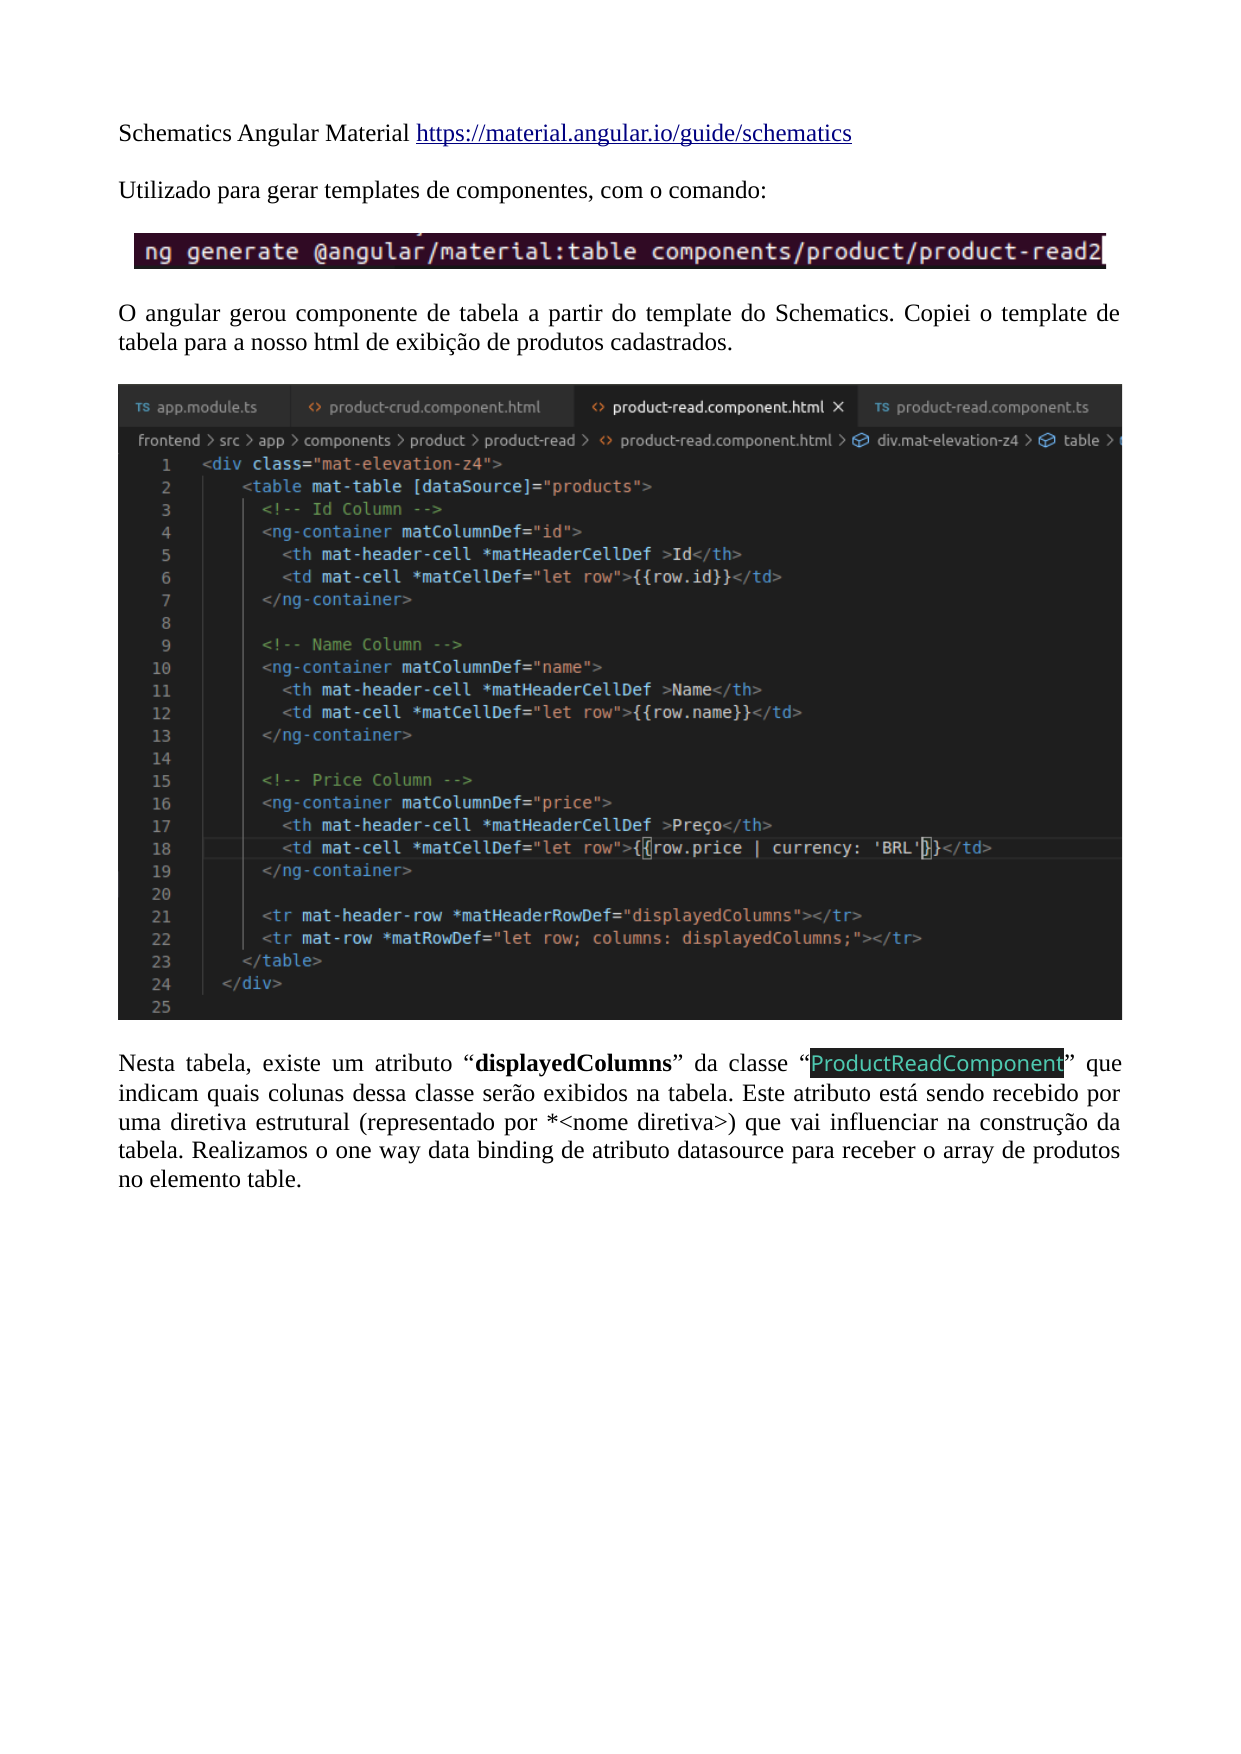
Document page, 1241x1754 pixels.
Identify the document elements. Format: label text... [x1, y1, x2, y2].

text Schematics Angular Material https://material.angular.io/guide/schematics [118, 118, 1122, 147]
text Nesta tabela, existe um atributo “displayedColumns” da classe “ProductReadComponent” que indicam quais colunas dessa classe serão exibidos na tabela. Este atributo está sendo recebido por uma diretiva estrutural (representado por *<nome diretiva>) que vai influenciar na construção da tabela. Realizamos o one way data binding de atributo datasource para receber o array de produtos no elemento table. [118, 1048, 1122, 1193]
text Utilizado para gerar templates de componentes, com o comando: [118, 176, 1122, 204]
text O angular gerou componente de tabela a partir do template do Schematics. Copiei o template de tabela para a nosso html de exibição de produtos cadastrados. [118, 298, 1122, 355]
picture [134, 233, 1107, 269]
picture [118, 384, 1123, 1020]
